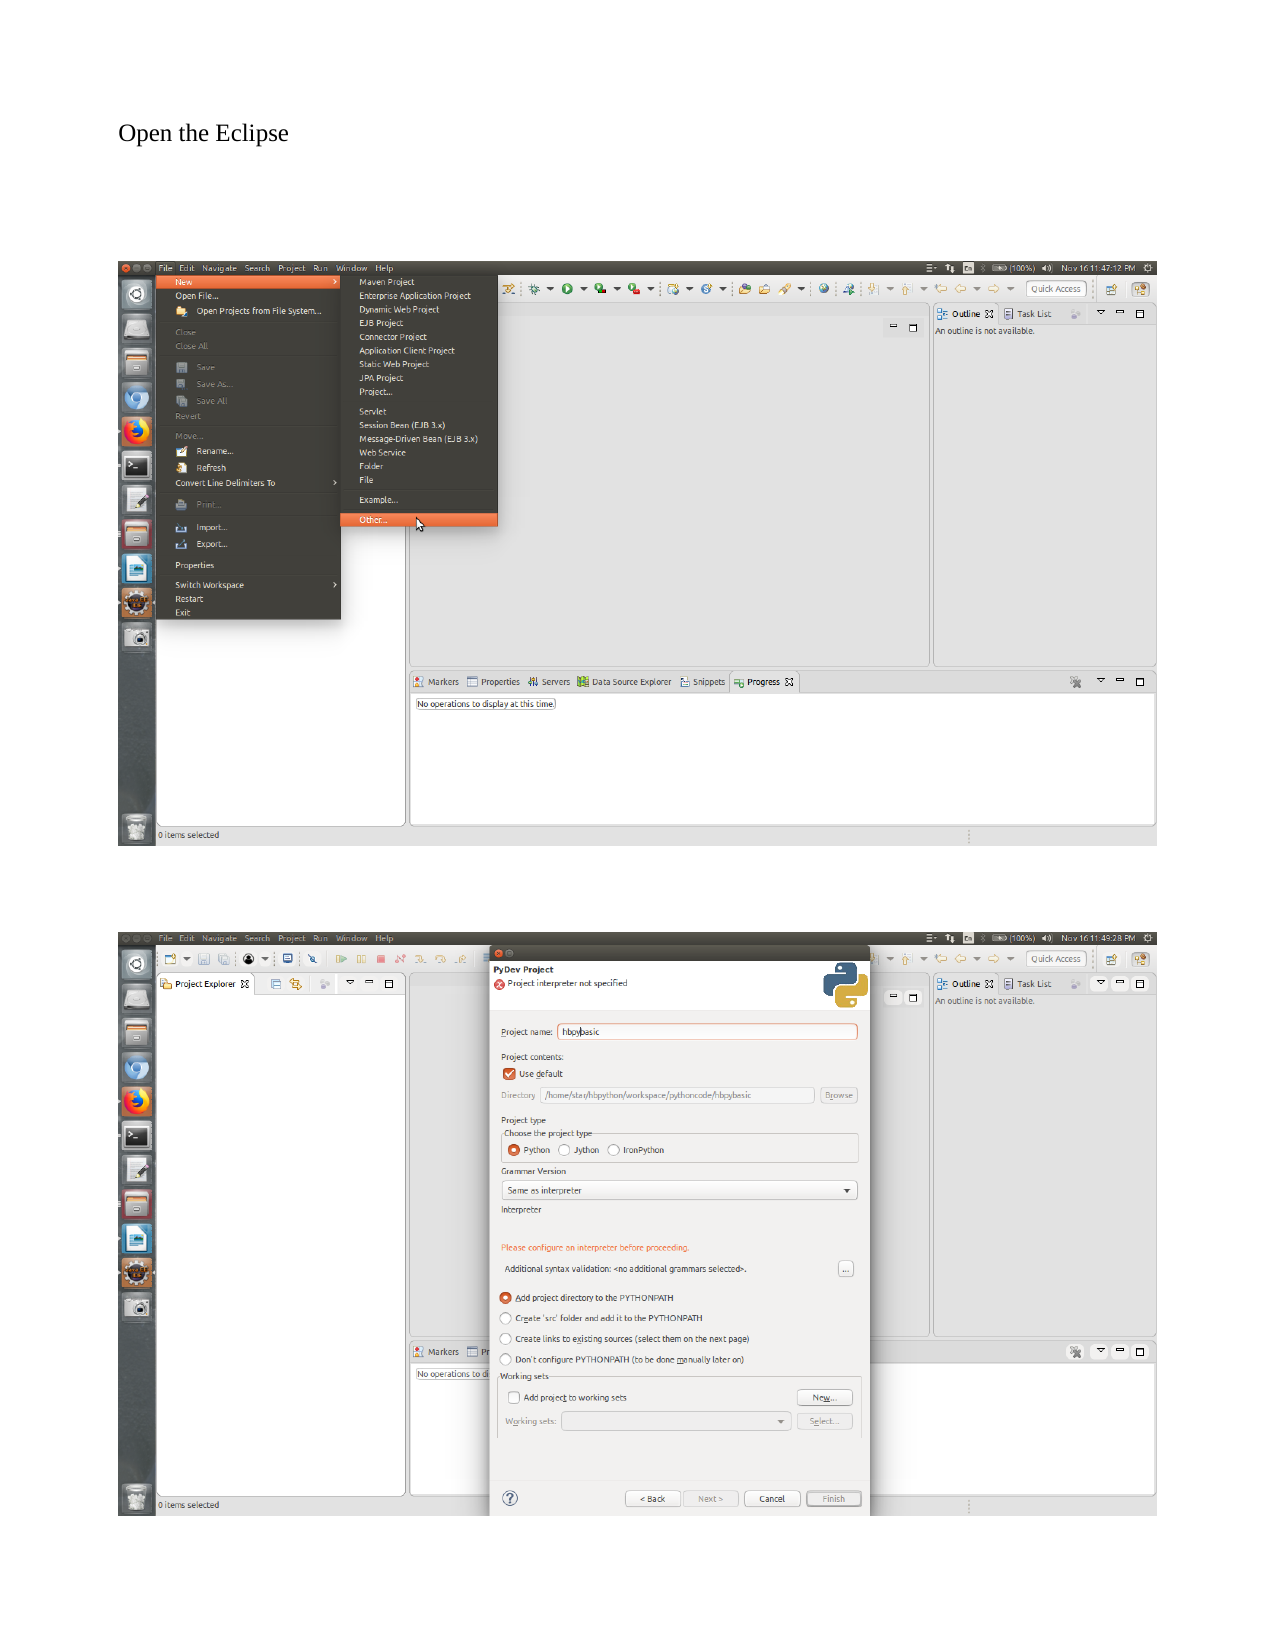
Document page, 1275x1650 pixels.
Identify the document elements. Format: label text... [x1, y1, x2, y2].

picture [118, 932, 1157, 1516]
text Open the Eclipse [118, 118, 1157, 147]
picture [118, 261, 1157, 846]
